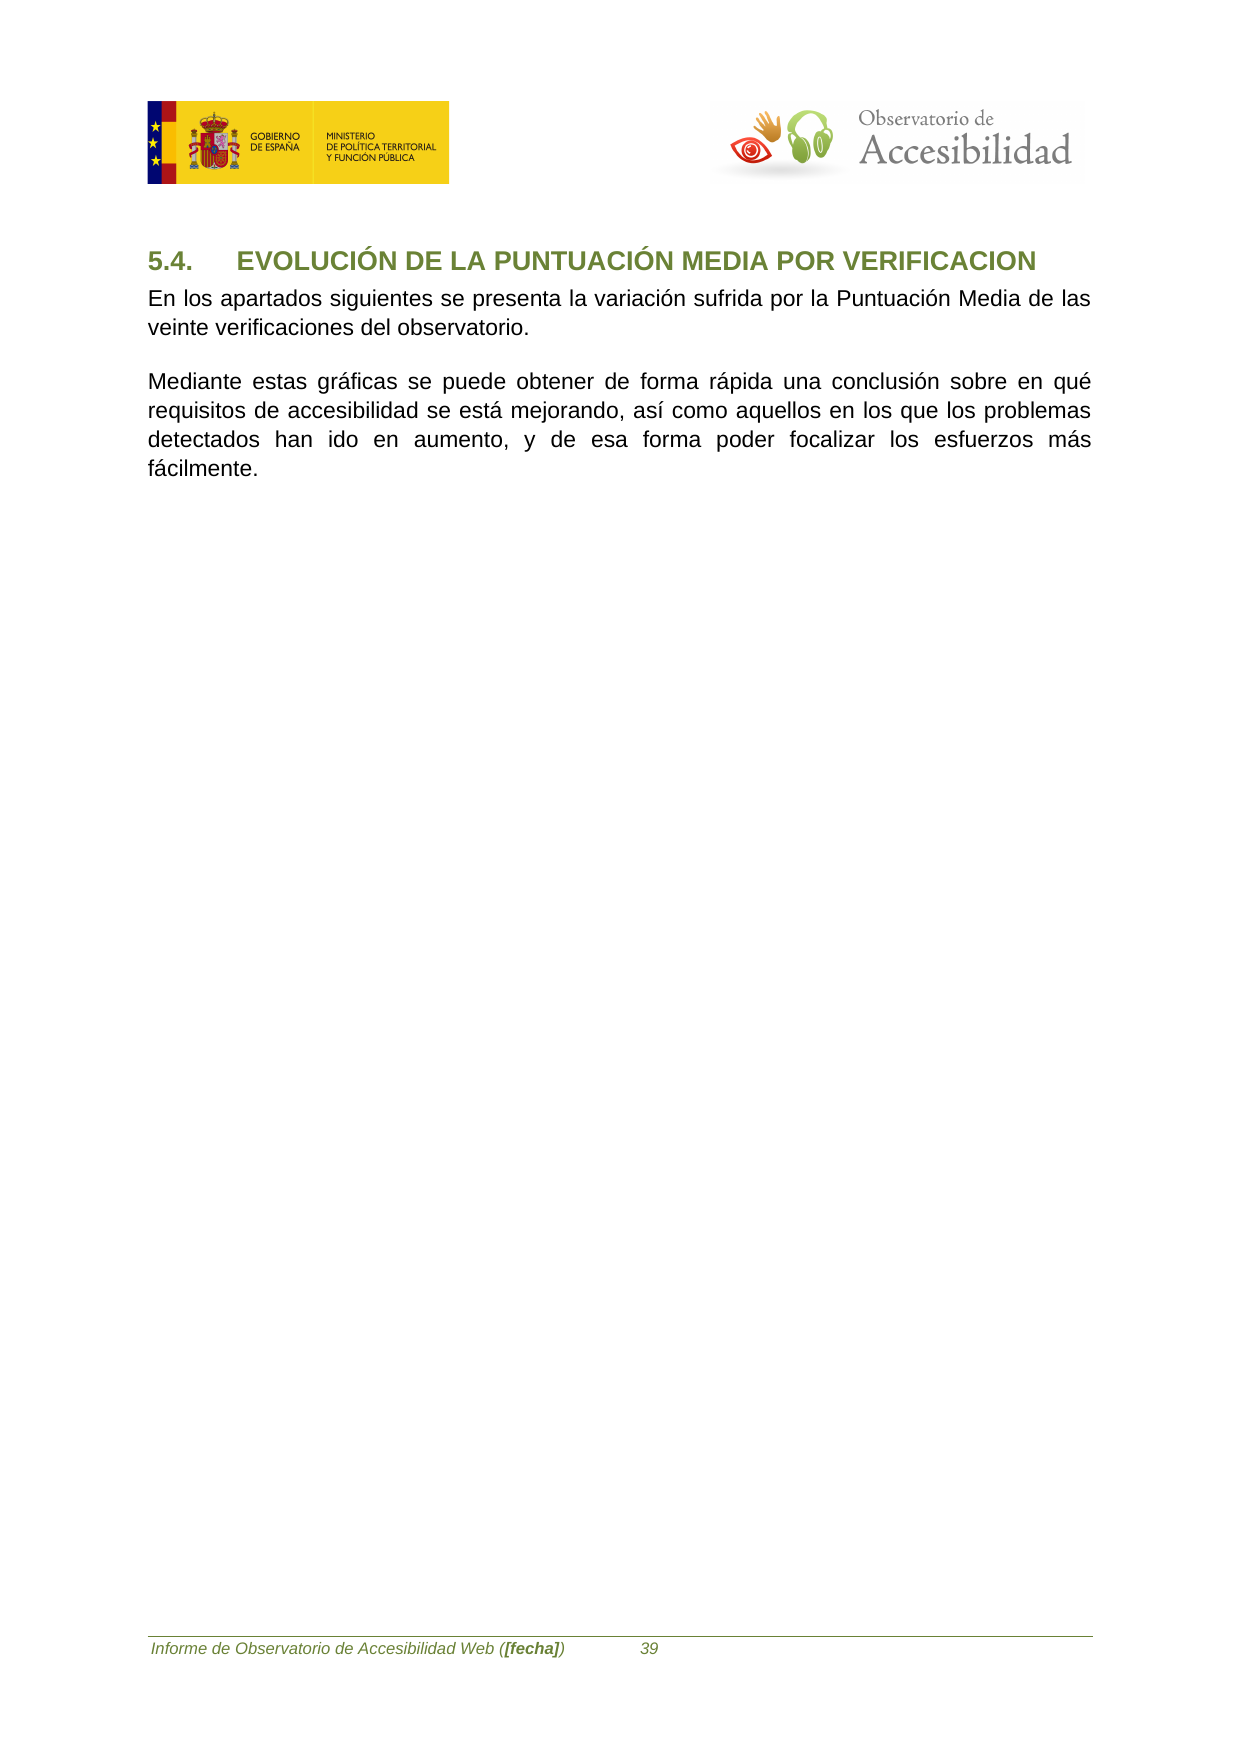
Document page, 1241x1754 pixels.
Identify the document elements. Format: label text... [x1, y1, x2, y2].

picture [147, 101, 450, 184]
picture [710, 101, 1086, 184]
text En los apartados siguientes se presenta la variación sufrida por la Puntuación Media de las veinte verificaciones del observatorio. [148, 285, 1092, 341]
subtitle Evolución de la Puntuación Media por Verificacion [148, 245, 1092, 276]
text Mediante estas gráficas se puede obtener de forma rápida una conclusión sobre en qué requisitos de accesibilidad se está mejorando, así como aquellos en los que los problemas detectados han ido en aumento, y de esa forma poder focalizar los esfuerzos más fácilmente. [148, 368, 1092, 481]
